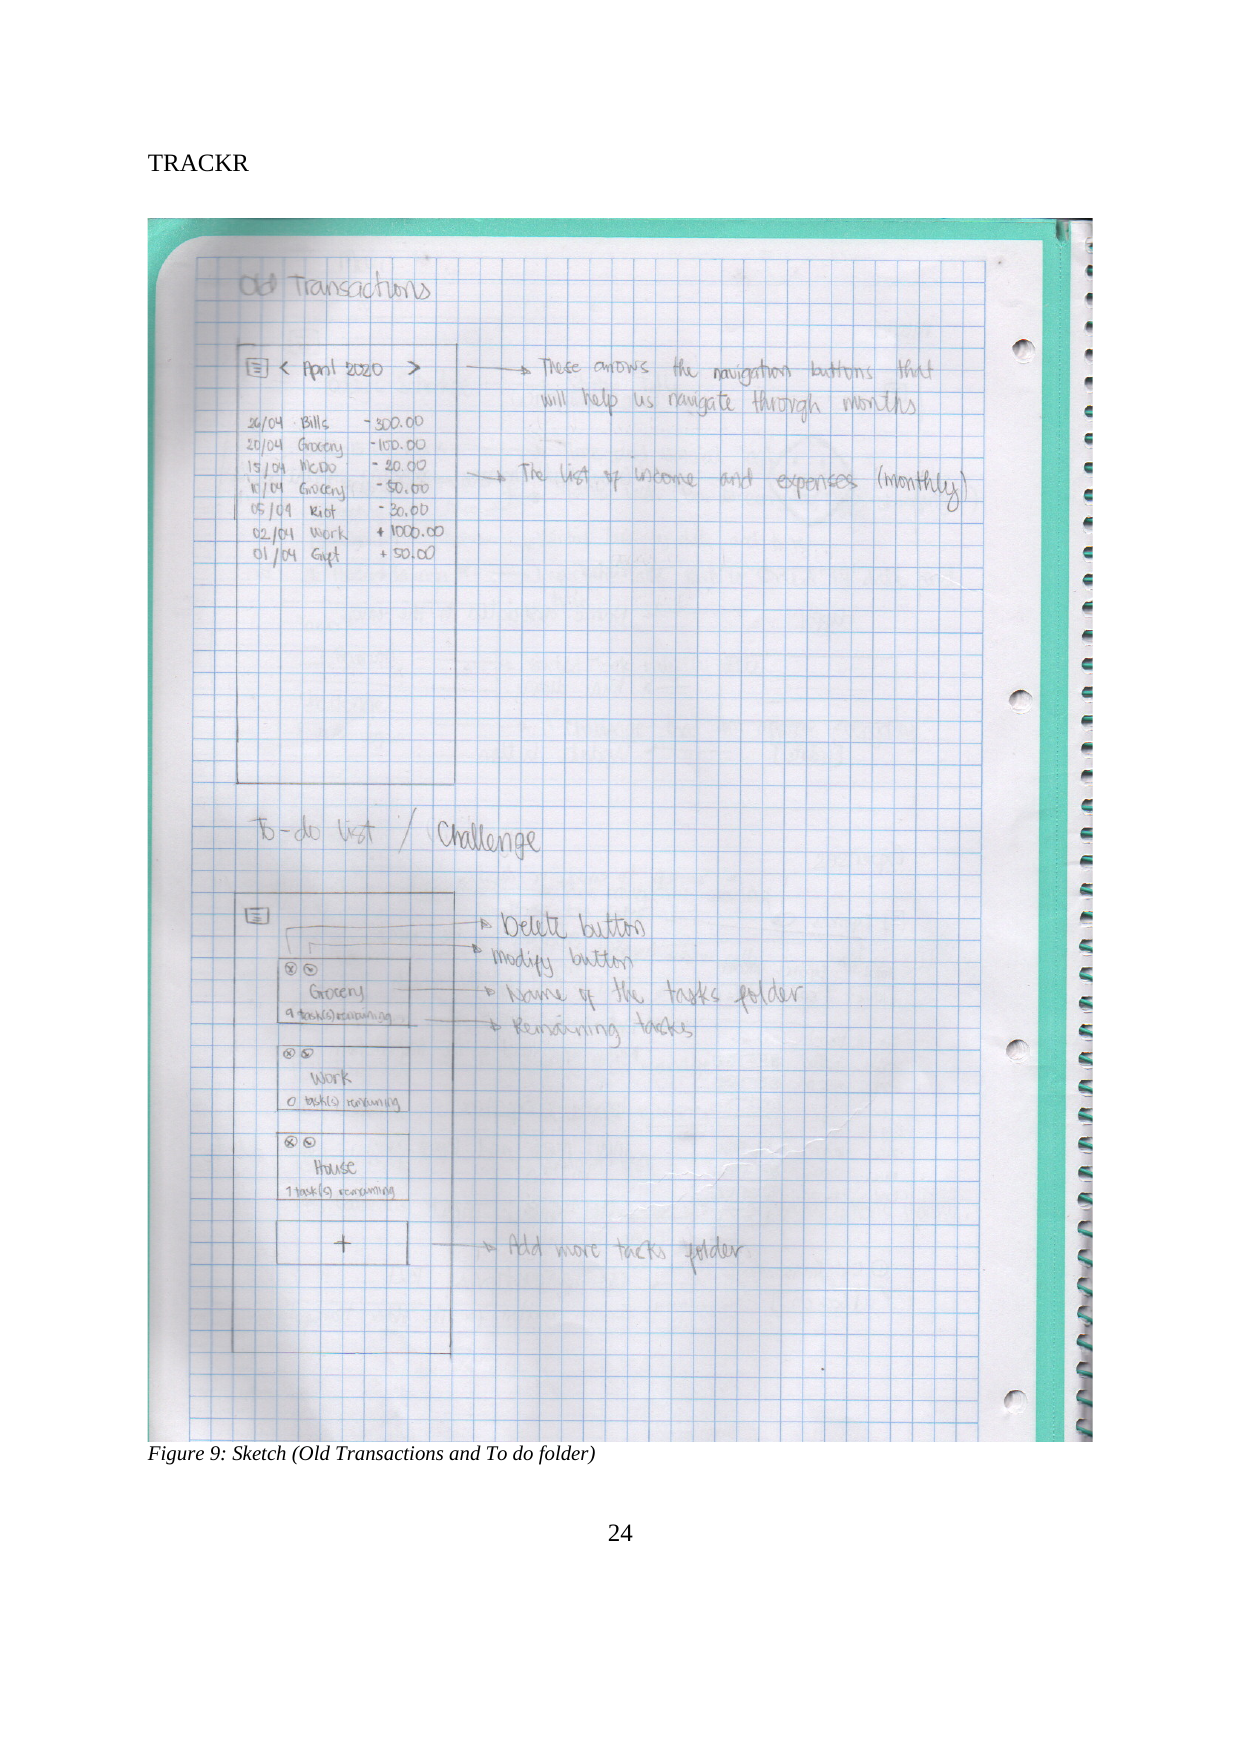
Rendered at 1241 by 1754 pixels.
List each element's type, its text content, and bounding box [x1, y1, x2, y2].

picture [147, 218, 1093, 1442]
text Figure 9: Sketch (Old Transactions and To do folder) [148, 1442, 1093, 1465]
